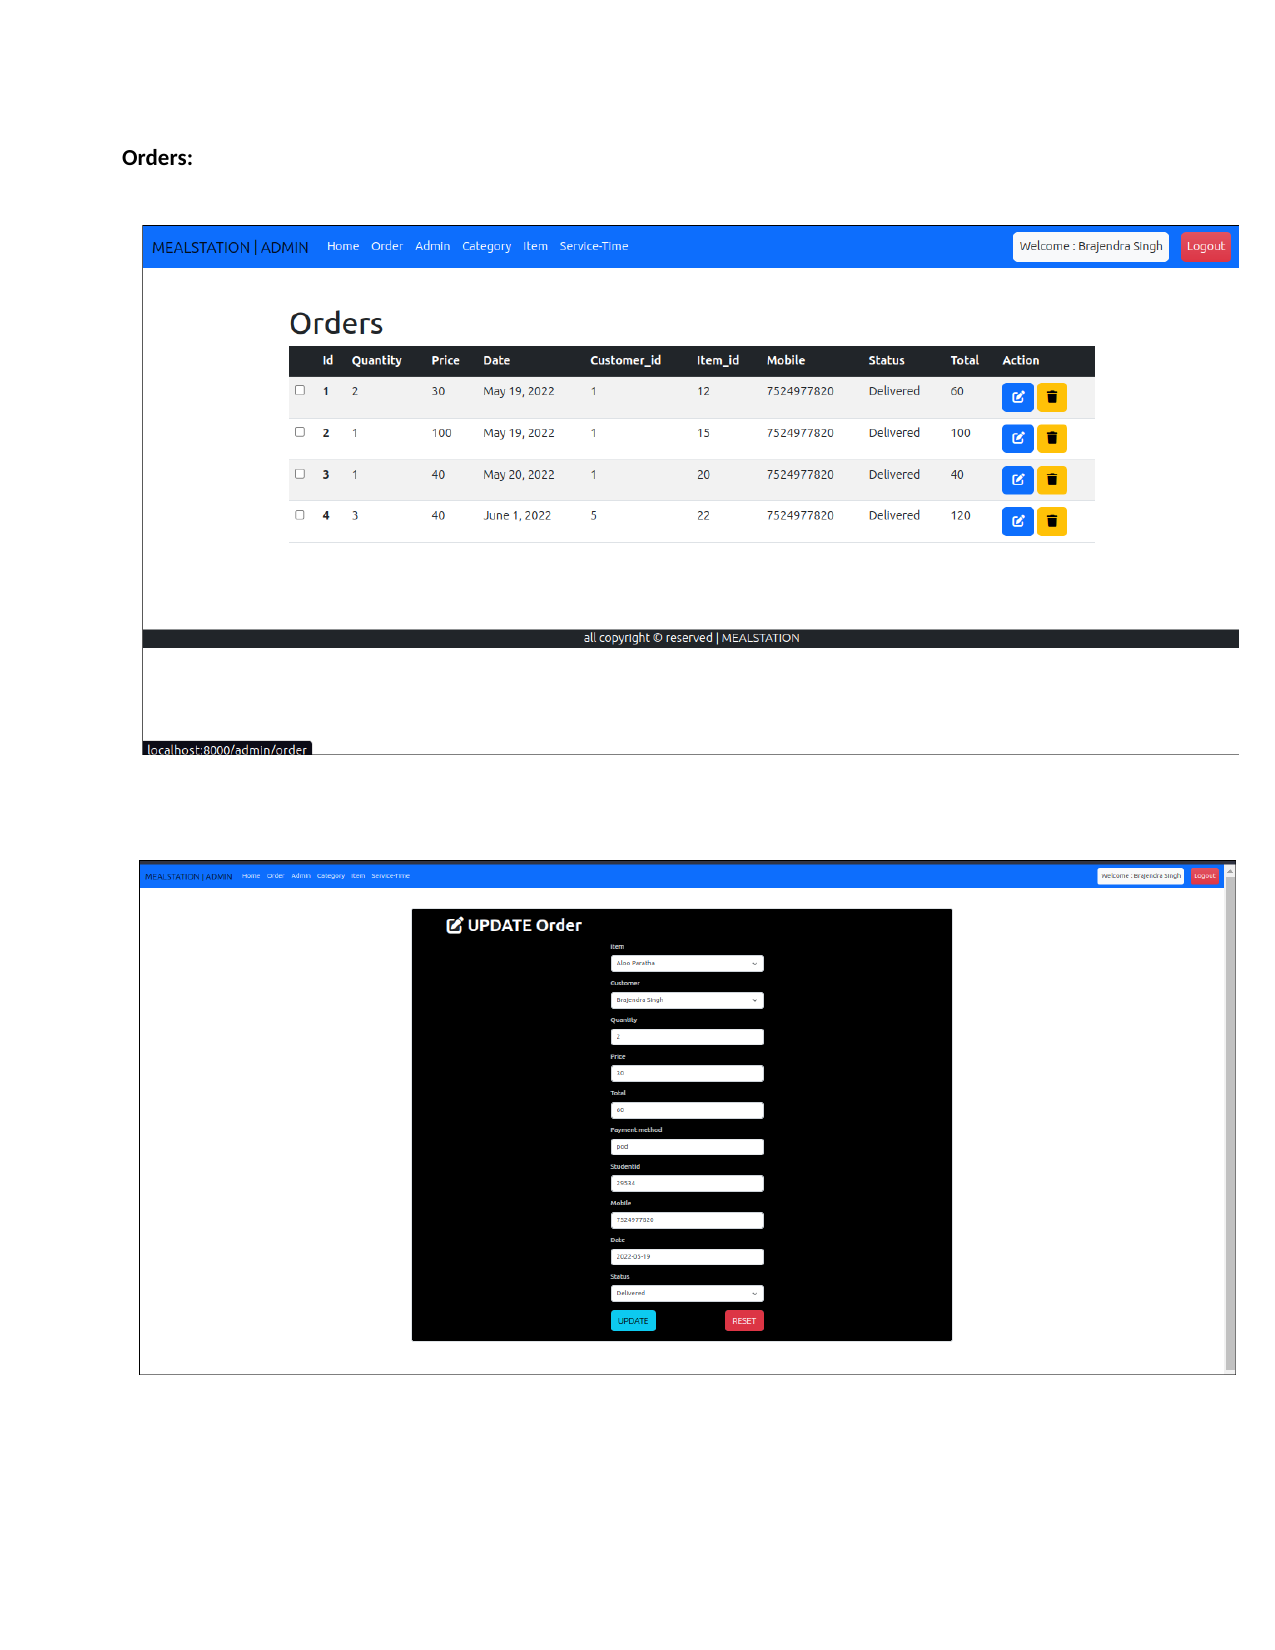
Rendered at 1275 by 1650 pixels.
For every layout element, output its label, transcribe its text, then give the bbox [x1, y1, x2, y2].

text Orders: [122, 143, 1219, 171]
picture [142, 225, 1239, 755]
picture [139, 860, 1236, 1375]
